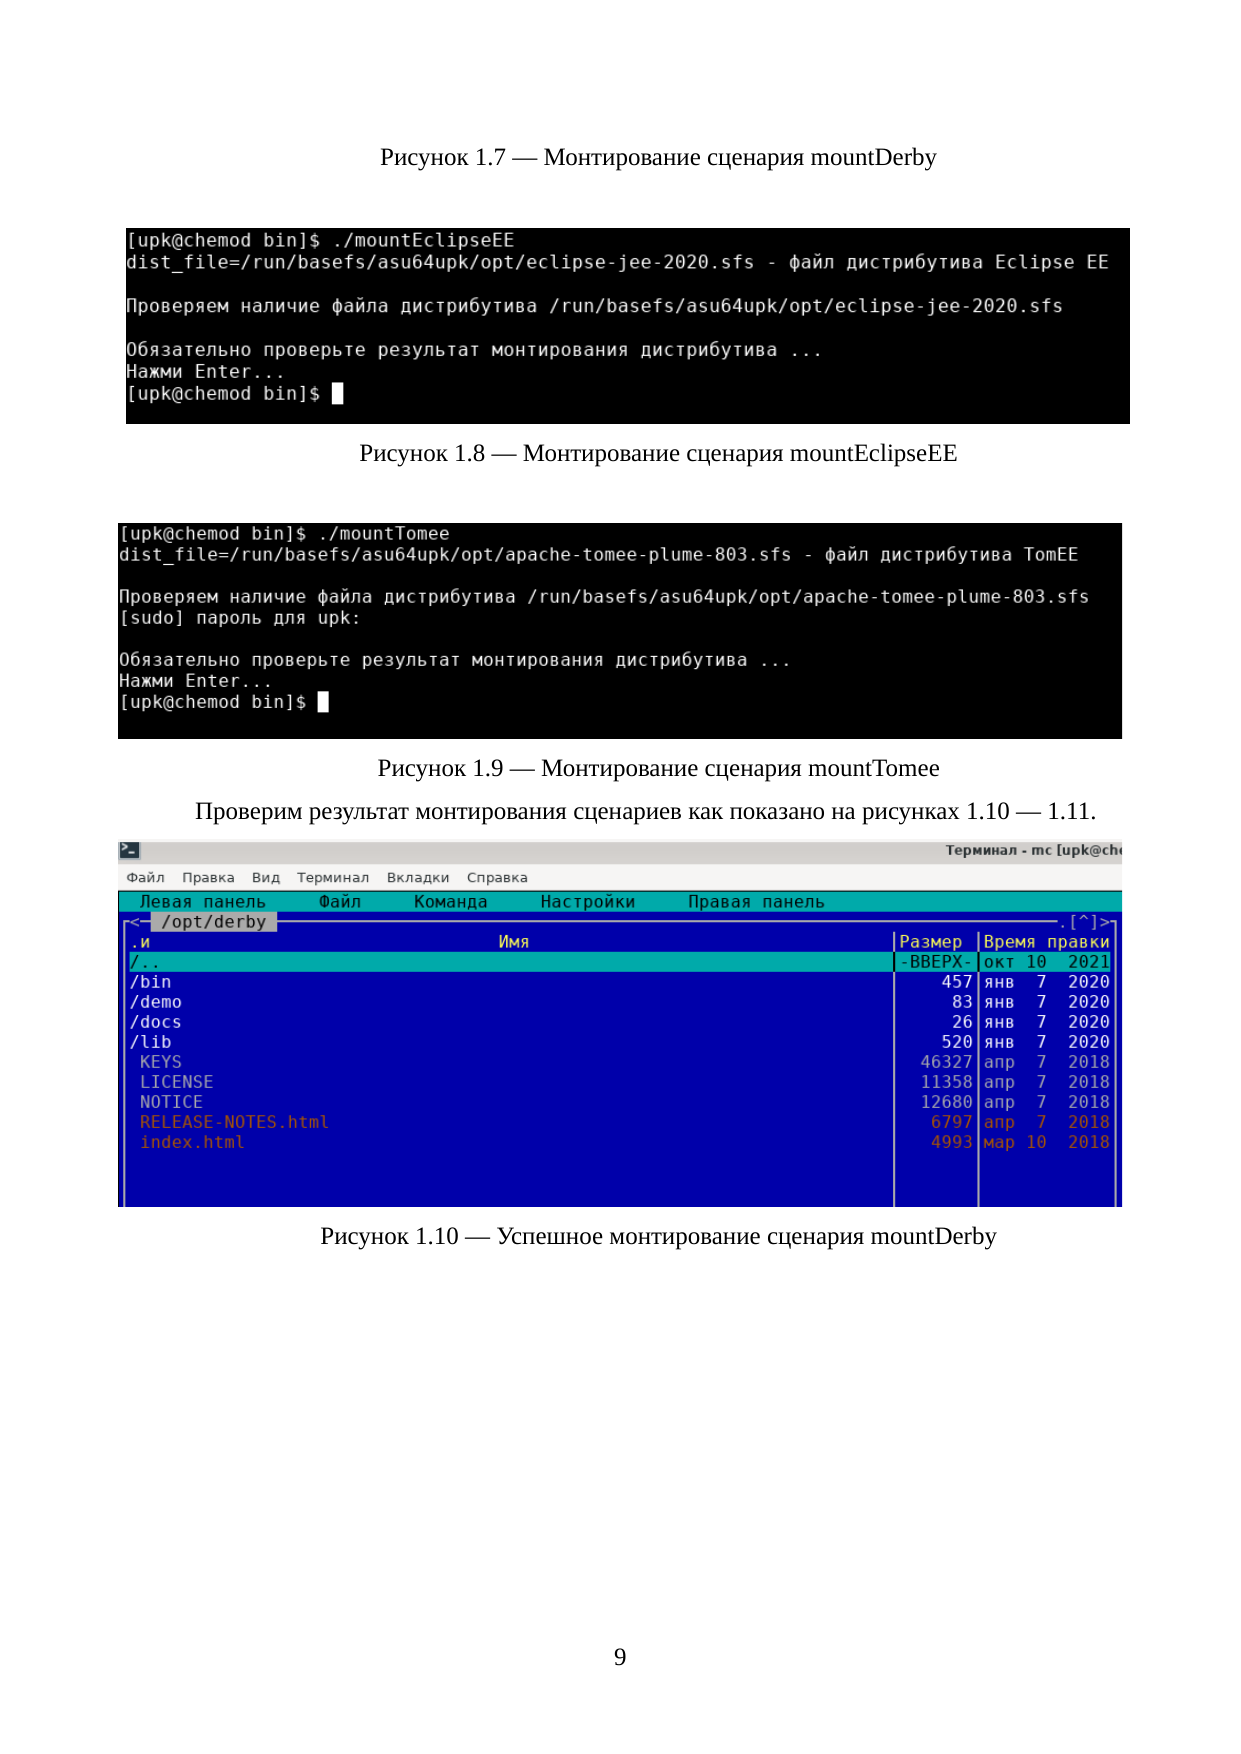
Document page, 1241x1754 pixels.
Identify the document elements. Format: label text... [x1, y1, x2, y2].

text Проверим результат монтирования сценариев как показано на рисунках 1.10 — 1.11. [118, 796, 1122, 825]
picture [126, 228, 1130, 424]
text Рисунок 1.7 — Монтирование сценария mountDerby [118, 142, 1122, 171]
text Рисунок 1.8 — Монтирование сценария mountEclipseEE [118, 228, 1122, 466]
text Рисунок 1.9 — Монтирование сценария mountTomee [118, 739, 1122, 782]
picture [118, 523, 1123, 739]
text Рисунок 1.10 — Успешное монтирование сценария mountDerby [118, 1207, 1122, 1250]
picture [118, 839, 1123, 1207]
